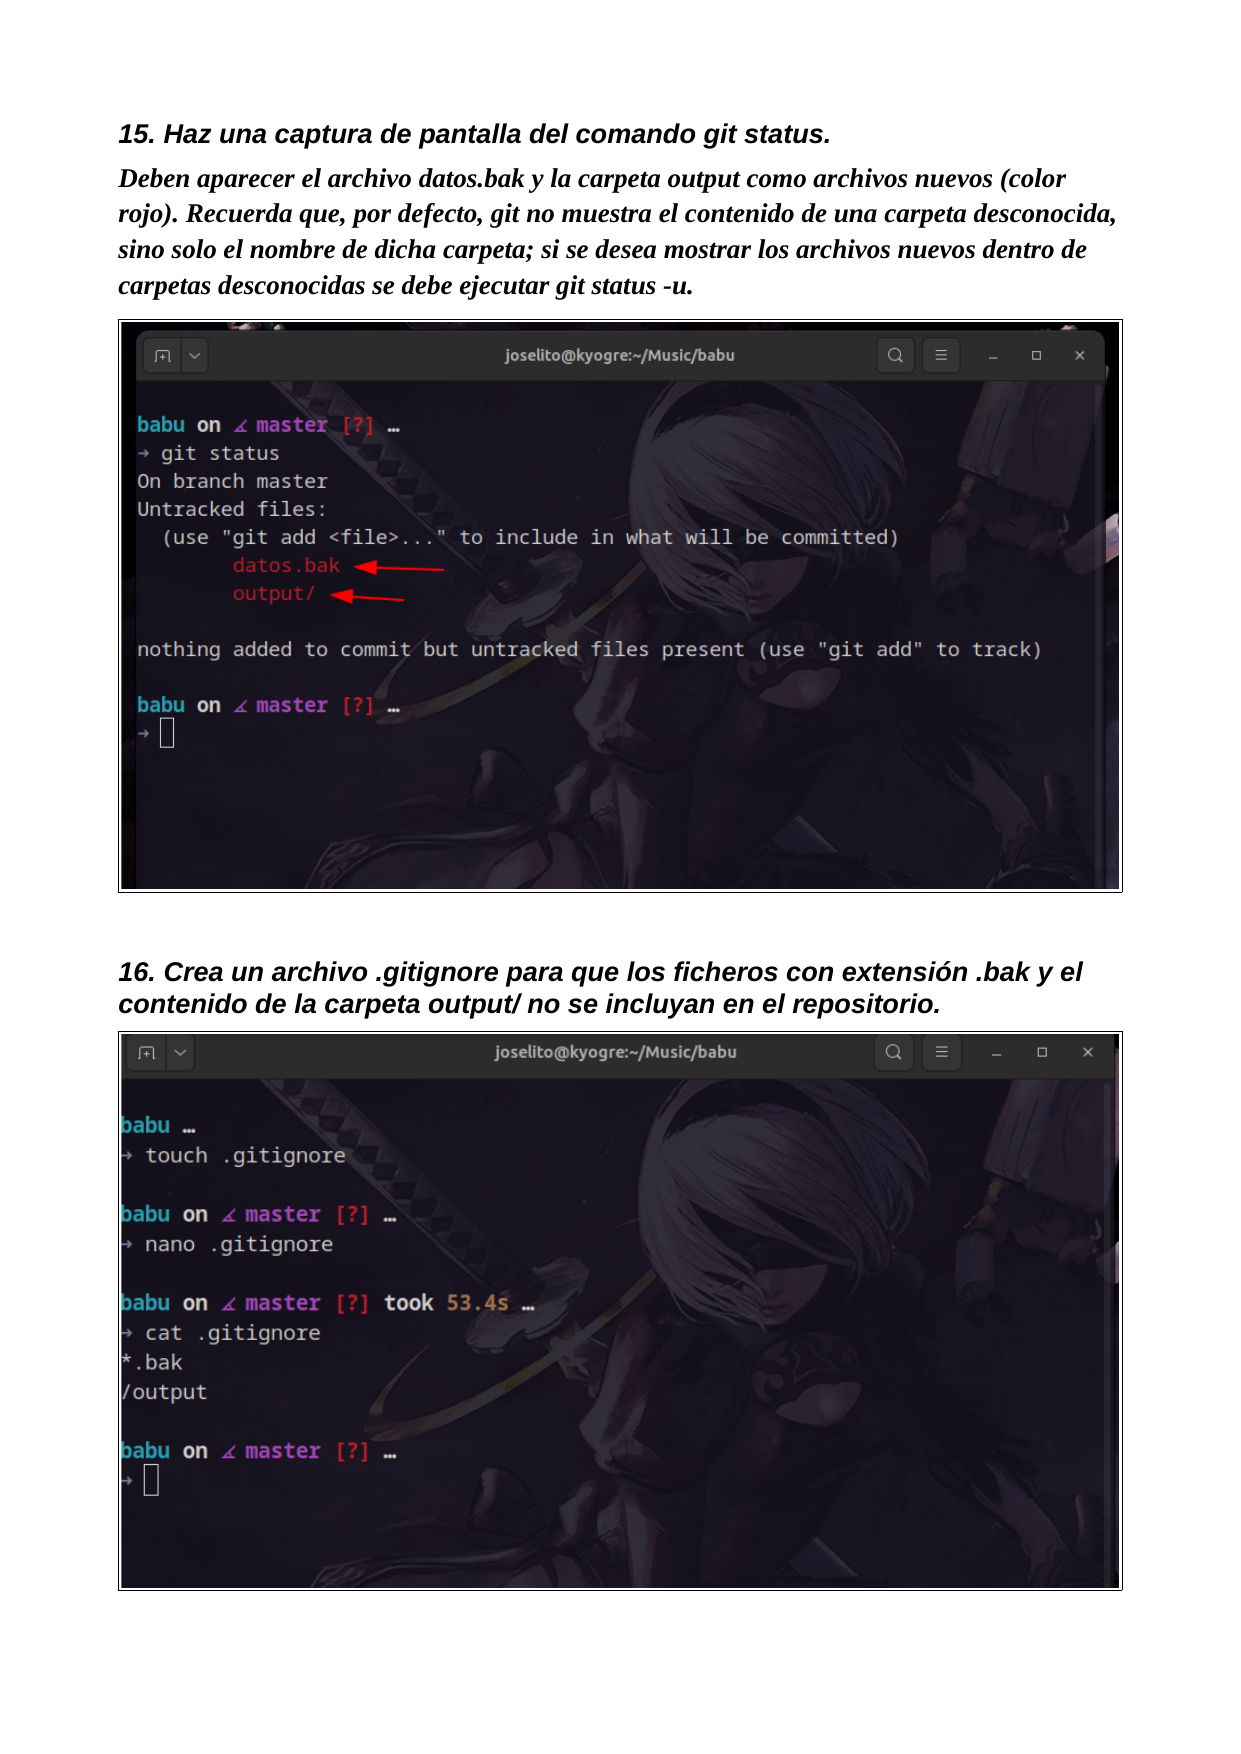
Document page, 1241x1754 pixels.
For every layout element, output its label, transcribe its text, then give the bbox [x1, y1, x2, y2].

text Deben aparecer el archivo datos.bak y la carpeta output como archivos nuevos (color rojo). Recuerda que, por defecto, git no muestra el contenido de una carpeta desconocida, sino solo el nombre de dicha carpeta; si se desea mostrar los archivos nuevos dentro de carpetas desconocidas se debe ejecutar git status -u. [118, 162, 1122, 300]
picture [121, 1034, 1119, 1588]
picture [121, 322, 1119, 889]
subtitle 15. Haz una captura de pantalla del comando git status. [118, 118, 1122, 149]
subtitle 16. Crea un archivo .gitignore para que los ficheros con extensión .bak y el contenido de la carpeta output/ no se incluyan en el repositorio. [118, 956, 1122, 1019]
